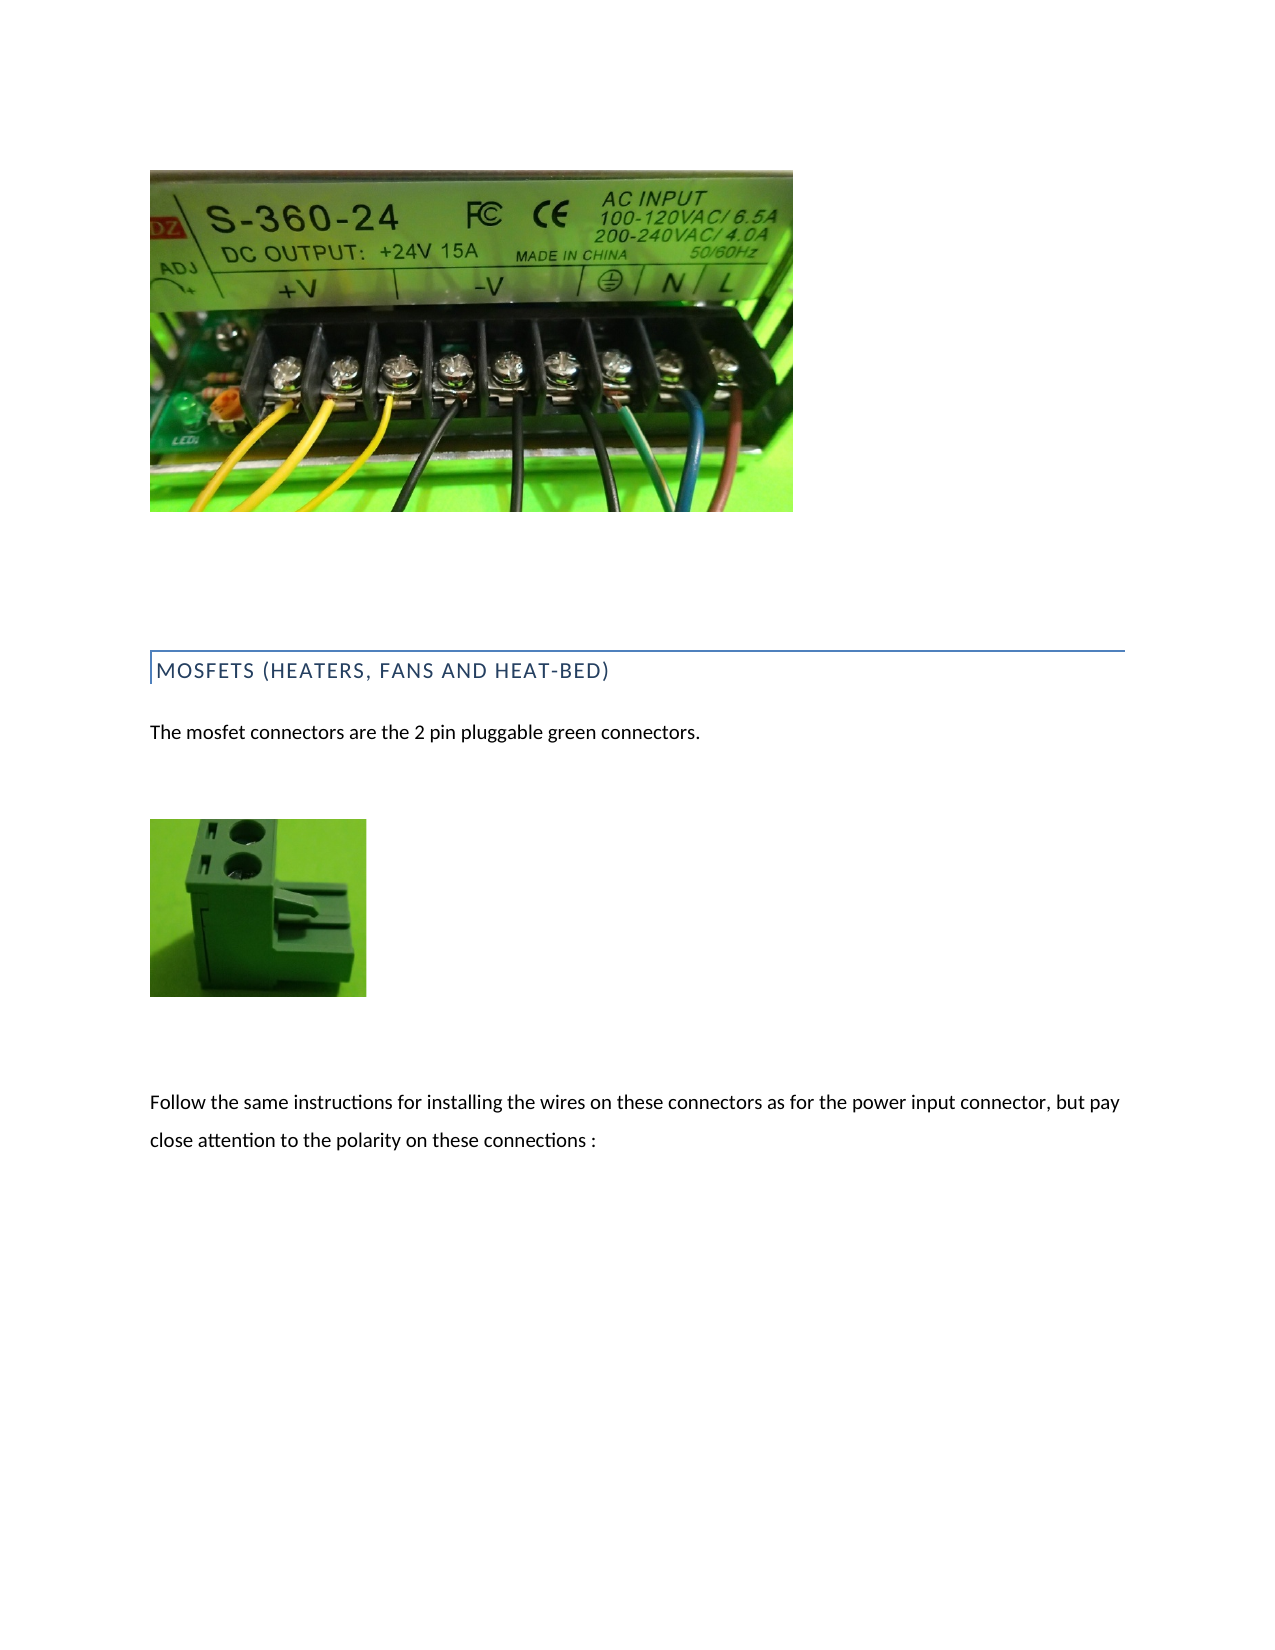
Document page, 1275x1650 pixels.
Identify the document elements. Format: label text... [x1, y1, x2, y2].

subtitle Mosfets (heaters, fans and heat-bed) [152, 652, 1125, 684]
text The mosfet connectors are the 2 pin pluggable green connectors. [150, 719, 1125, 744]
text Follow the same instructions for installing the wires on these connectors as for the power input connector, but pay close attention to the polarity on these connections : [150, 1051, 1125, 1153]
